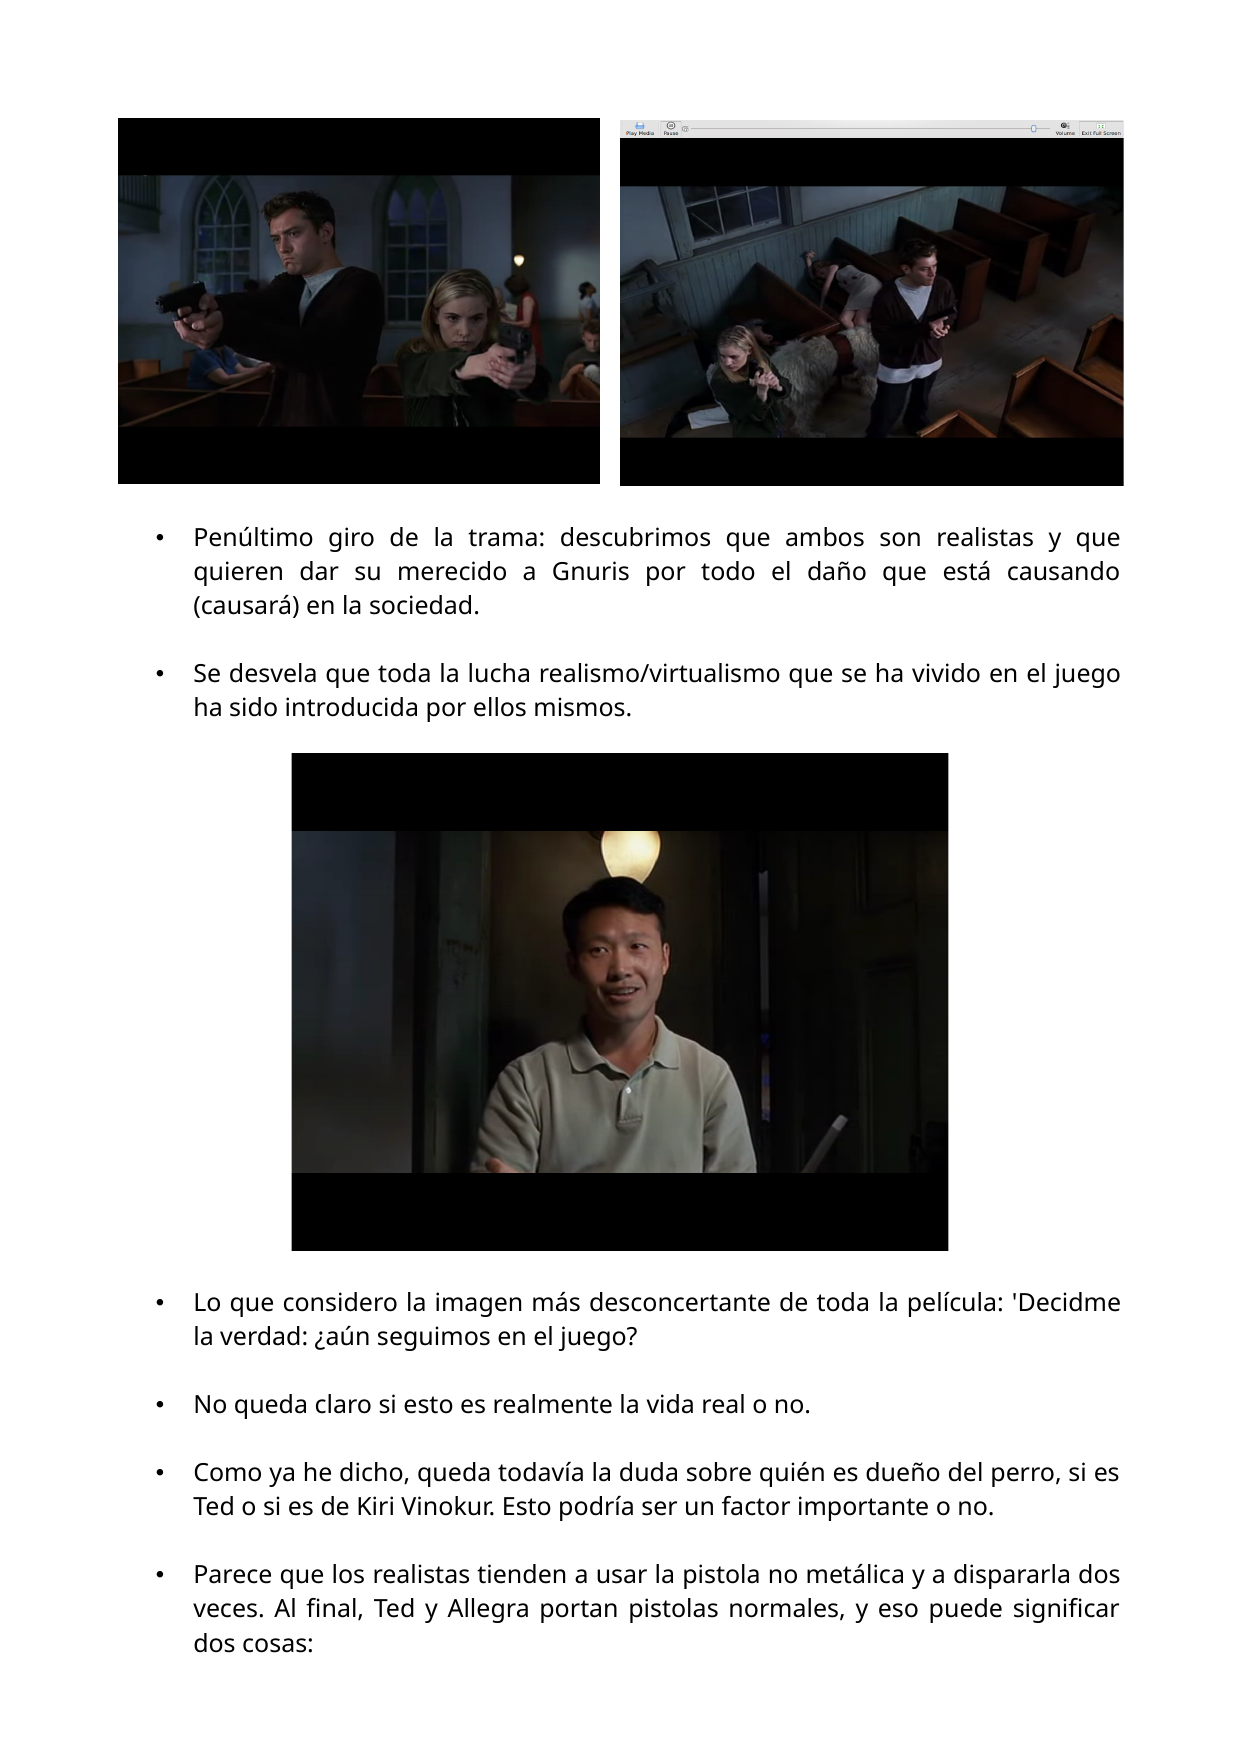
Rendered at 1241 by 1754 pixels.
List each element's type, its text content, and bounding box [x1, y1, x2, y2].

list Como ya he dicho, queda todavía la duda sobre quién es dueño del perro, si es Ted o si es de Kiri Vinokur. Esto podría ser un factor importante o no. [156, 1455, 1122, 1523]
picture [291, 753, 949, 1251]
picture [118, 118, 600, 484]
list Se desvela que toda la lucha realismo/virtualismo que se ha vivido en el juego ha sido introducida por ellos mismos. [156, 656, 1122, 724]
picture [620, 120, 1124, 486]
list No queda claro si esto es realmente la vida real o no. [156, 1387, 1122, 1421]
list Lo que considero la imagen más desconcertante de toda la película: 'Decidme la verdad: ¿aún seguimos en el juego? [156, 1284, 1122, 1353]
list Penúltimo giro de la trama: descubrimos que ambos son realistas y que quieren dar su merecido a Gnuris por todo el daño que está causando (causará) en la sociedad. [156, 520, 1122, 622]
list Parece que los realistas tienden a usar la pistola no metálica y a dispararla dos veces. Al final, Ted y Allegra portan pistolas normales, y eso puede significar dos cosas: [156, 1557, 1122, 1659]
